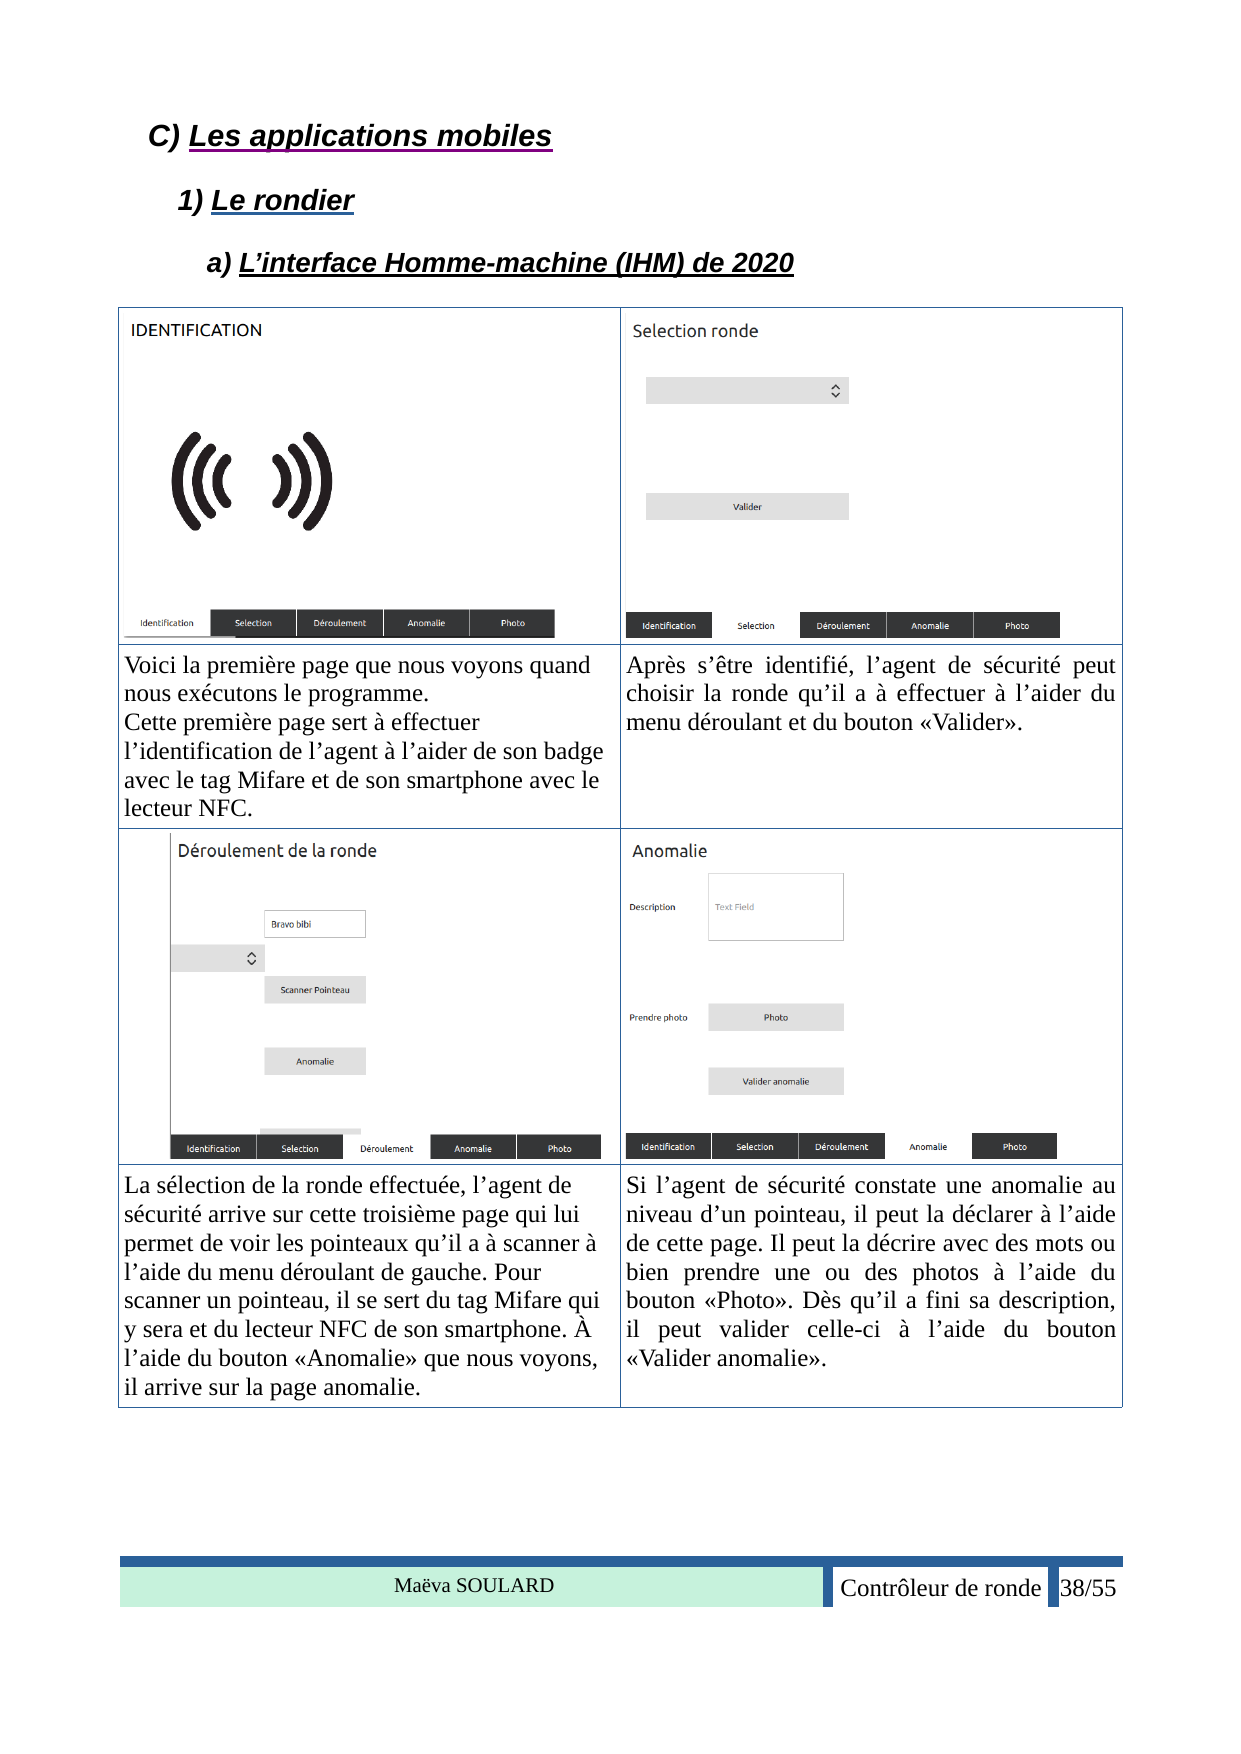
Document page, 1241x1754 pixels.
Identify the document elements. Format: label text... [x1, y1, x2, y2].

table_cell [621, 829, 1122, 1164]
table_header [621, 308, 1122, 644]
subtitle Le rondier [118, 183, 1122, 216]
subtitle L’interface Homme-machine (IHM) de 2020 [118, 246, 1122, 278]
subtitle Les applications mobiles [118, 118, 1122, 153]
picture [123, 313, 555, 638]
table_header [119, 308, 620, 644]
table_cell Après s’être identifié, l’agent de sécurité peut choisir la ronde qu’il a à effectuer à l’aider du menu déroulant et du bouton «Valider». [621, 645, 1122, 828]
picture [169, 833, 601, 1159]
table_cell Voici la première page que nous voyons quand nous exécutons le programme. Cette première page sert à effectuer l’identification de l’agent à l’aider de son badge avec le tag Mifare et de son smartphone avec le lecteur NFC. [119, 645, 620, 828]
picture [625, 313, 1060, 638]
picture [625, 833, 1057, 1159]
table_cell Si l’agent de sécurité constate une anomalie au niveau d’un pointeau, il peut la déclarer à l’aide de cette page. Il peut la décrire avec des mots ou bien prendre une ou des photos à l’aide du bouton «Photo». Dès qu’il a fini sa description, il peut valider celle-ci à l’aide du bouton «Valider anomalie». [621, 1165, 1122, 1407]
table_cell [119, 829, 620, 1164]
table_cell La sélection de la ronde effectuée, l’agent de sécurité arrive sur cette troisième page qui lui permet de voir les pointeaux qu’il a à scanner à l’aide du menu déroulant de gauche. Pour scanner un pointeau, il se sert du tag Mifare qui y sera et du lecteur NFC de son smartphone. À l’aide du bouton «Anomalie» que nous voyons, il arrive sur la page anomalie. [119, 1165, 620, 1407]
